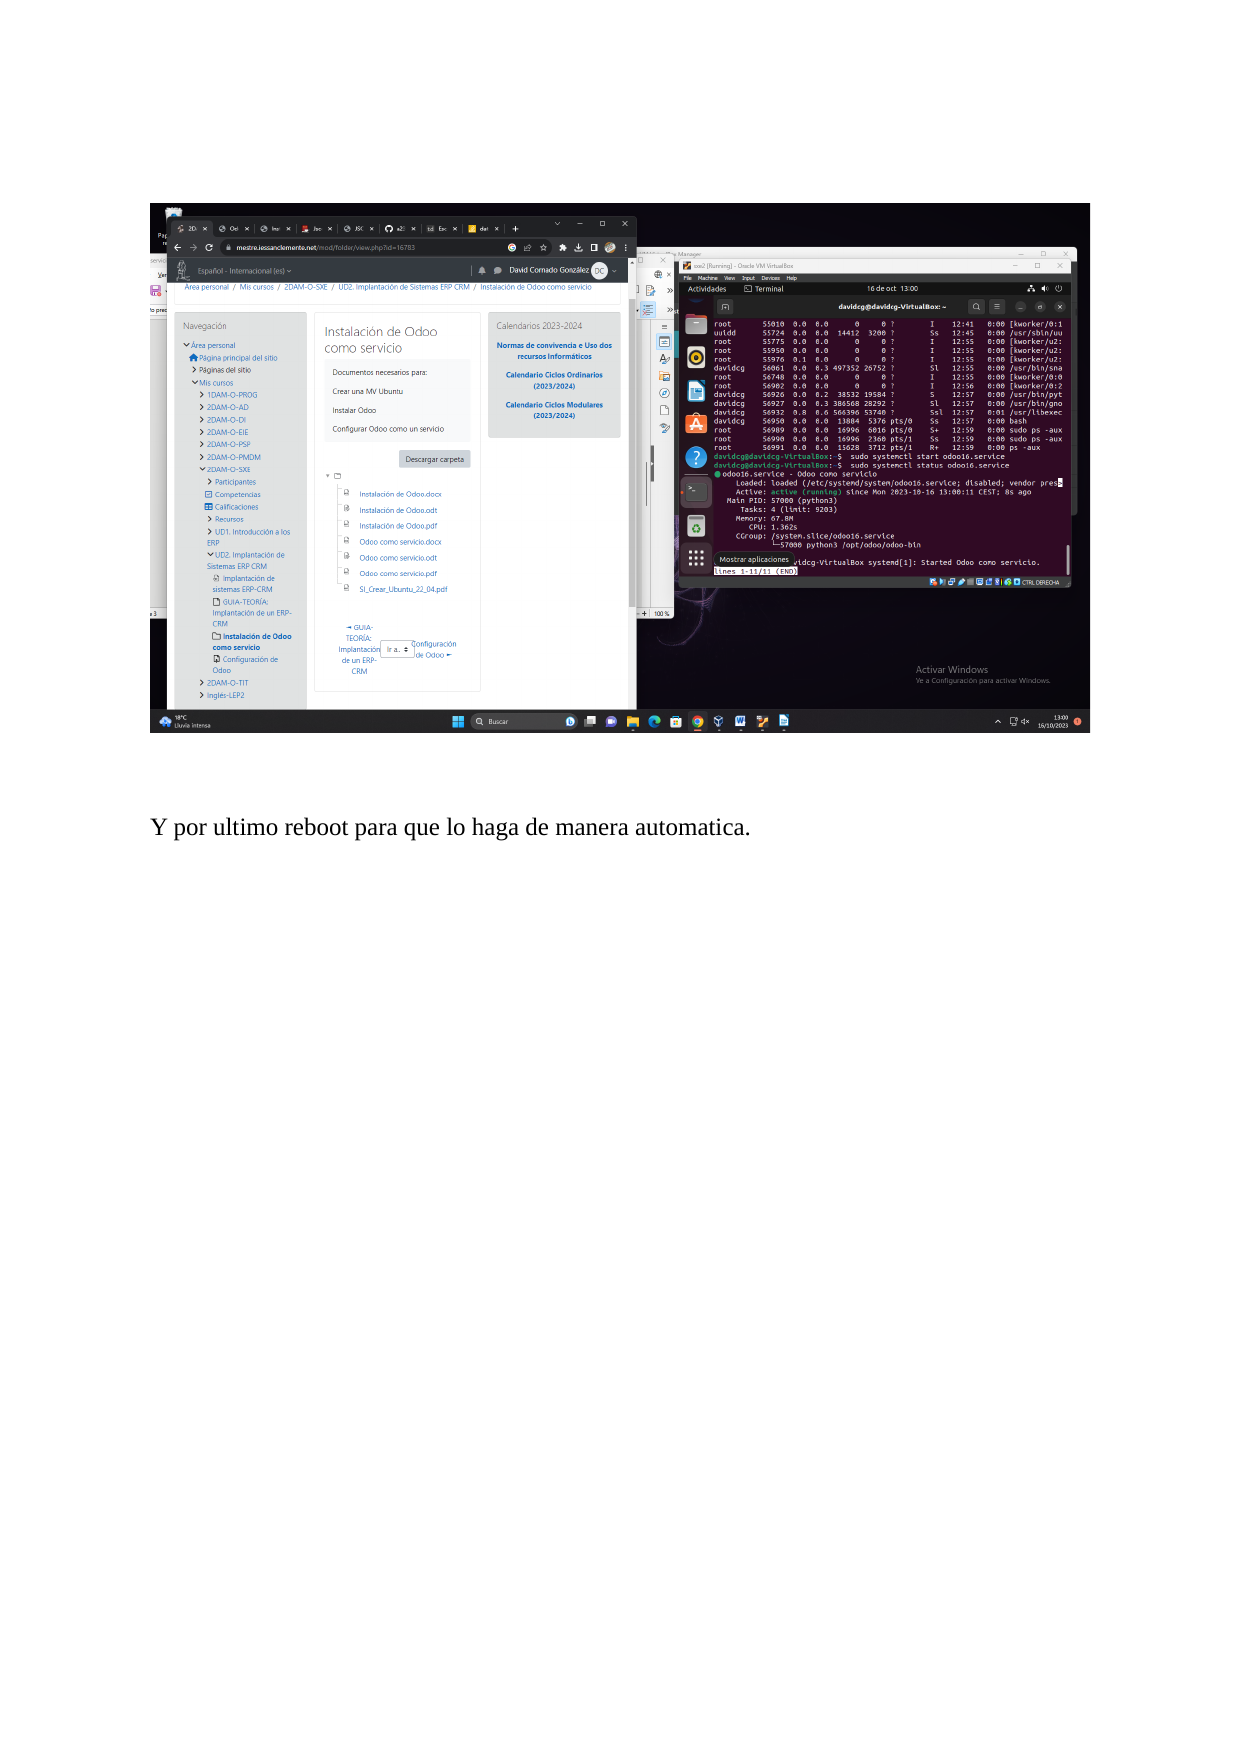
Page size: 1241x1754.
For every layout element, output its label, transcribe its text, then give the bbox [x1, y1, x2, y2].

picture [150, 203, 1091, 733]
text Y por ultimo reboot para que lo haga de manera automatica. [150, 812, 1090, 840]
